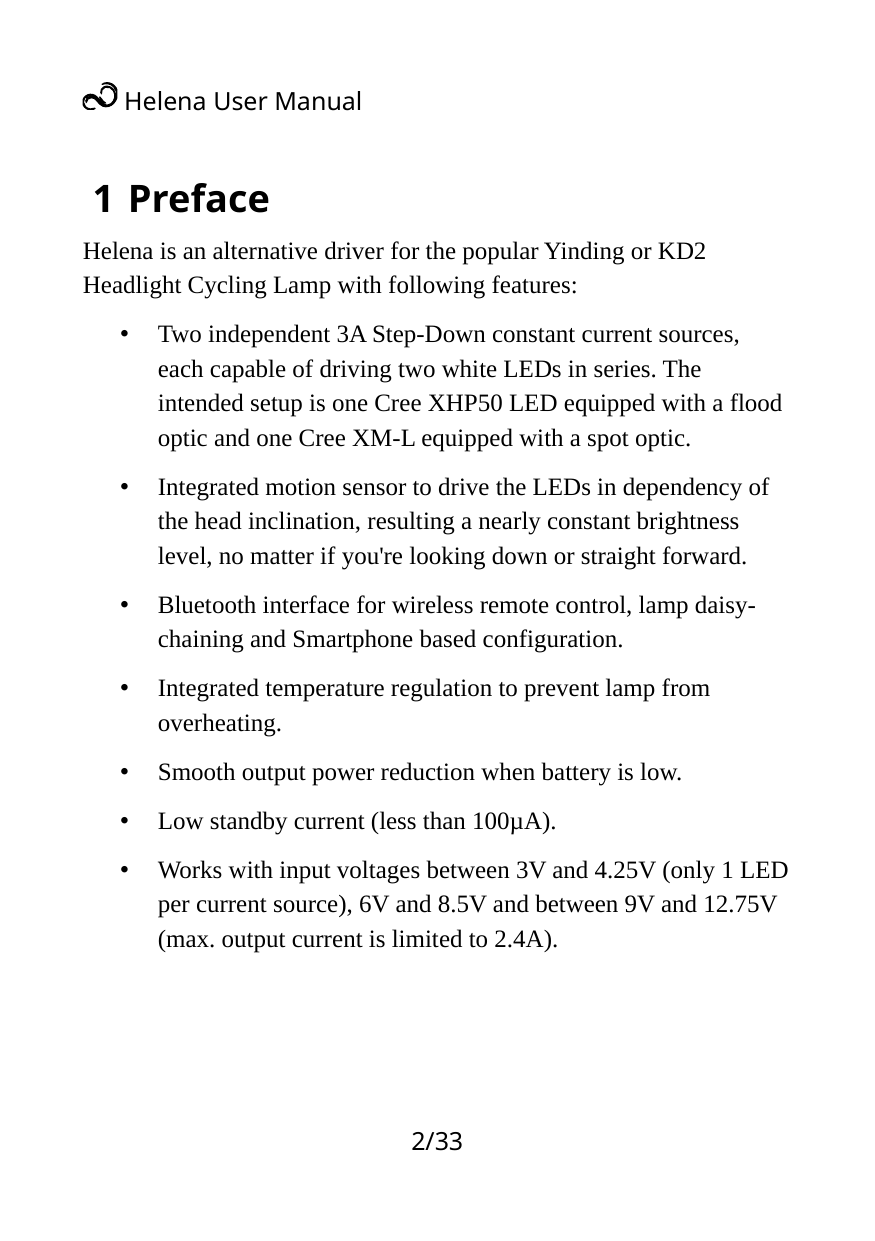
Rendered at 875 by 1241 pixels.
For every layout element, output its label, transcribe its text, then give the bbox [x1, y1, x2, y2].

list Integrated motion sensor to drive the LEDs in dependency of the head inclination, resulting a nearly constant brightness level, no matter if you're looking down or straight forward. [120, 472, 791, 569]
list Bluetooth interface for wireless remote control, lamp daisy-chaining and Smartphone based configuration. [120, 590, 791, 653]
list Smooth output power reduction when battery is low. [120, 757, 791, 786]
list Integrated temperature regulation to prevent lamp from overheating. [120, 673, 791, 737]
list Works with input voltages between 3V and 4.25V (only 1 LED per current source), 6V and 8.5V and between 9V and 12.75V (max. output current is limited to 2.4A). [120, 855, 791, 953]
subtitle Preface [83, 172, 791, 223]
list Two independent 3A Step-Down constant current sources, each capable of driving two white LEDs in series. The intended setup is one Cree XHP50 LED equipped with a flood optic and one Cree XM-L equipped with a spot optic. [120, 319, 791, 452]
text Helena is an alternative driver for the popular Yinding or KD2 Headlight Cycling Lamp with following features: [83, 236, 791, 299]
list Low standby current (less than 100µA). [120, 806, 791, 835]
